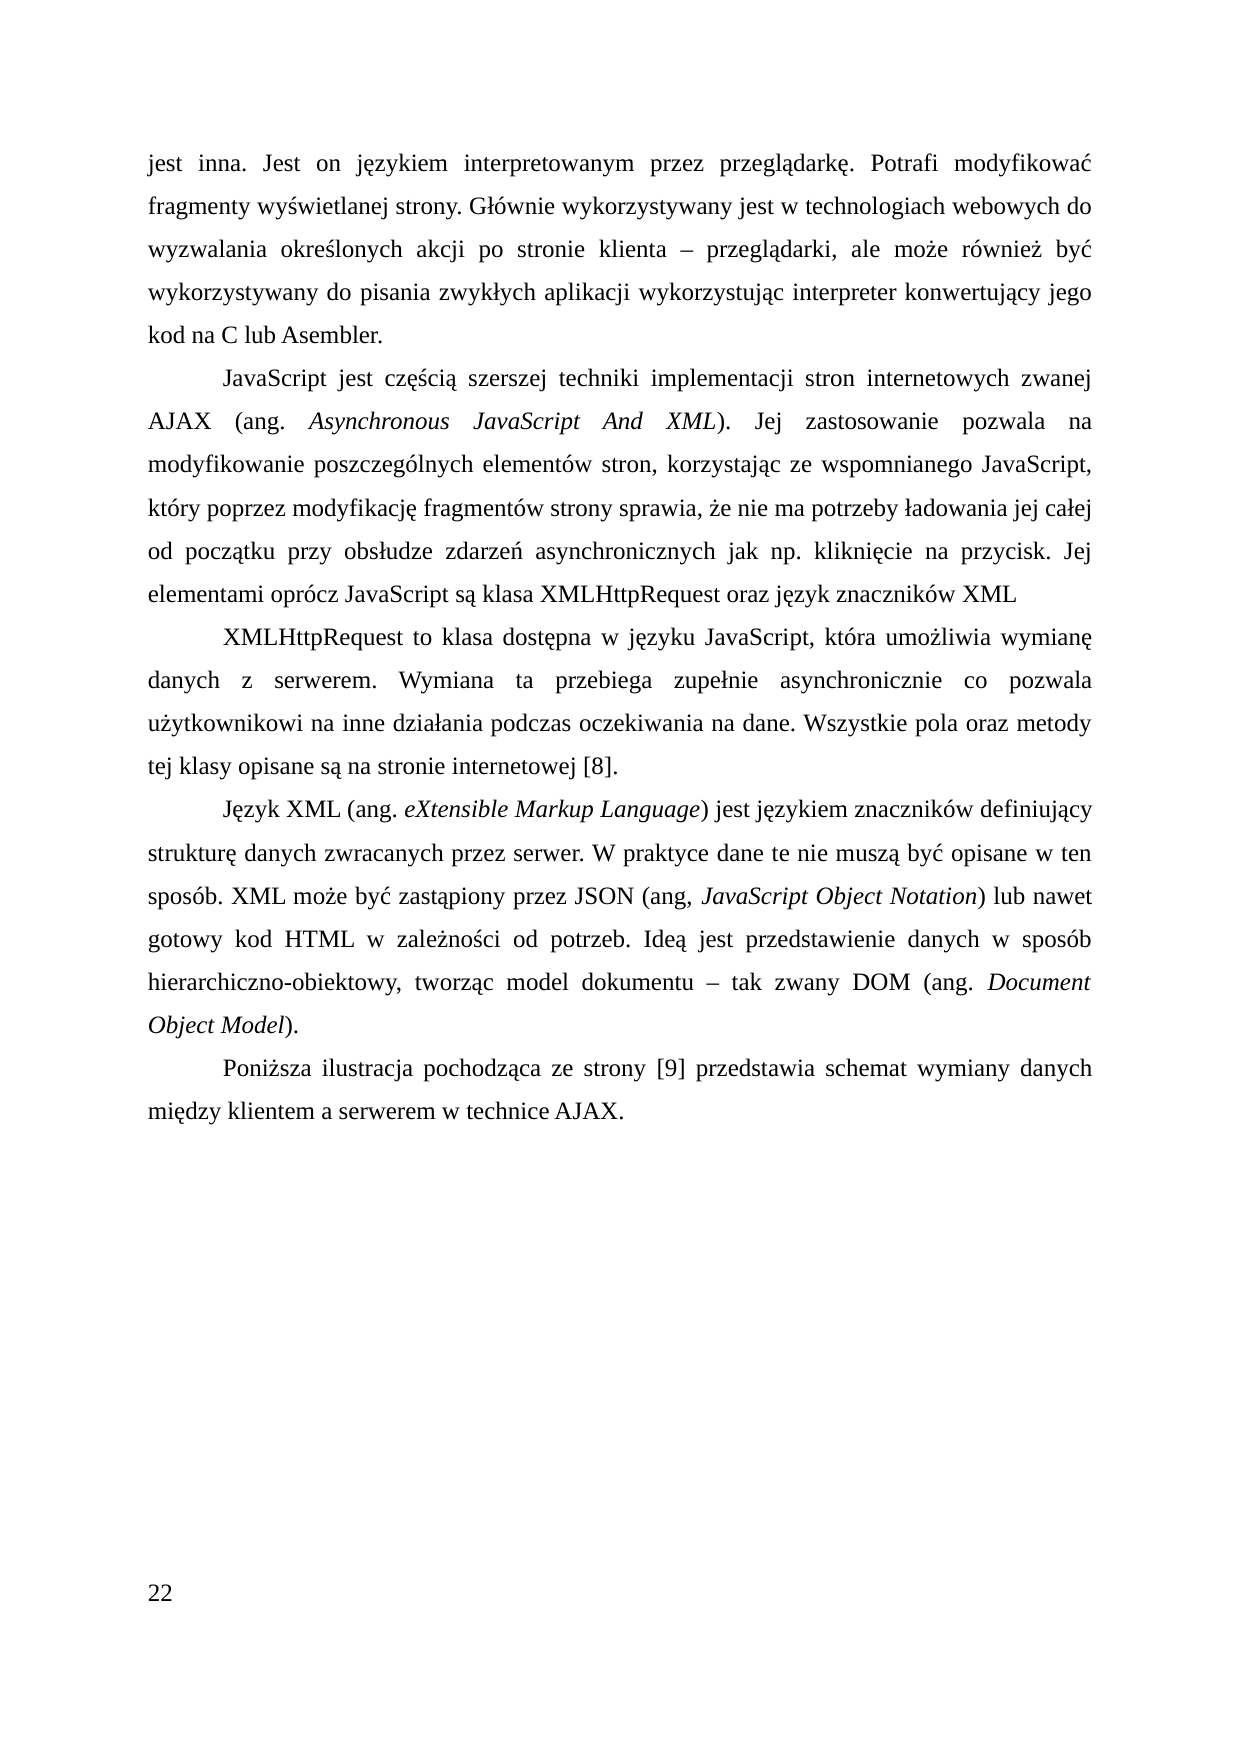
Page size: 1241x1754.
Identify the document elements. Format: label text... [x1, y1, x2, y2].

text XMLHttpRequest to klasa dostępna w języku JavaScript, która umożliwia wymianę danych z serwerem. Wymiana ta przebiega zupełnie asynchronicznie co pozwala użytkownikowi na inne działania podczas oczekiwania na dane. Wszystkie pola oraz metody tej klasy opisane są na stronie internetowej [8]. [148, 622, 1093, 780]
text Język XML (ang. eXtensible Markup Language) jest językiem znaczników definiujący strukturę danych zwracanych przez serwer. W praktyce dane te nie muszą być opisane w ten sposób. XML może być zastąpiony przez JSON (ang, JavaScript Object Notation) lub nawet gotowy kod HTML w zależności od potrzeb. Ideą jest przedstawienie danych w sposób hierarchiczno-obiektowy, tworząc model dokumentu – tak zwany DOM (ang. Document Object Model). [148, 794, 1093, 1039]
text JavaScript jest częścią szerszej techniki implementacji stron internetowych zwanej AJAX (ang. Asynchronous JavaScript And XML). Jej zastosowanie pozwala na modyfikowanie poszczególnych elementów stron, korzystając ze wspomnianego JavaScript, który poprzez modyfikację fragmentów strony sprawia, że nie ma potrzeby ładowania jej całej od początku przy obsłudze zdarzeń asynchronicznych jak np. kliknięcie na przycisk. Jej elementami oprócz JavaScript są klasa XMLHttpRequest oraz język znaczników XML [148, 363, 1093, 608]
text jest inna. Jest on językiem interpretowanym przez przeglądarkę. Potrafi modyfikować fragmenty wyświetlanej strony. Głównie wykorzystywany jest w technologiach webowych do wyzwalania określonych akcji po stronie klienta – przeglądarki, ale może również być wykorzystywany do pisania zwykłych aplikacji wykorzystując interpreter konwertujący jego kod na C lub Asembler. [148, 148, 1093, 349]
text Poniższa ilustracja pochodząca ze strony [9] przedstawia schemat wymiany danych między klientem a serwerem w technice AJAX. [148, 1053, 1093, 1125]
